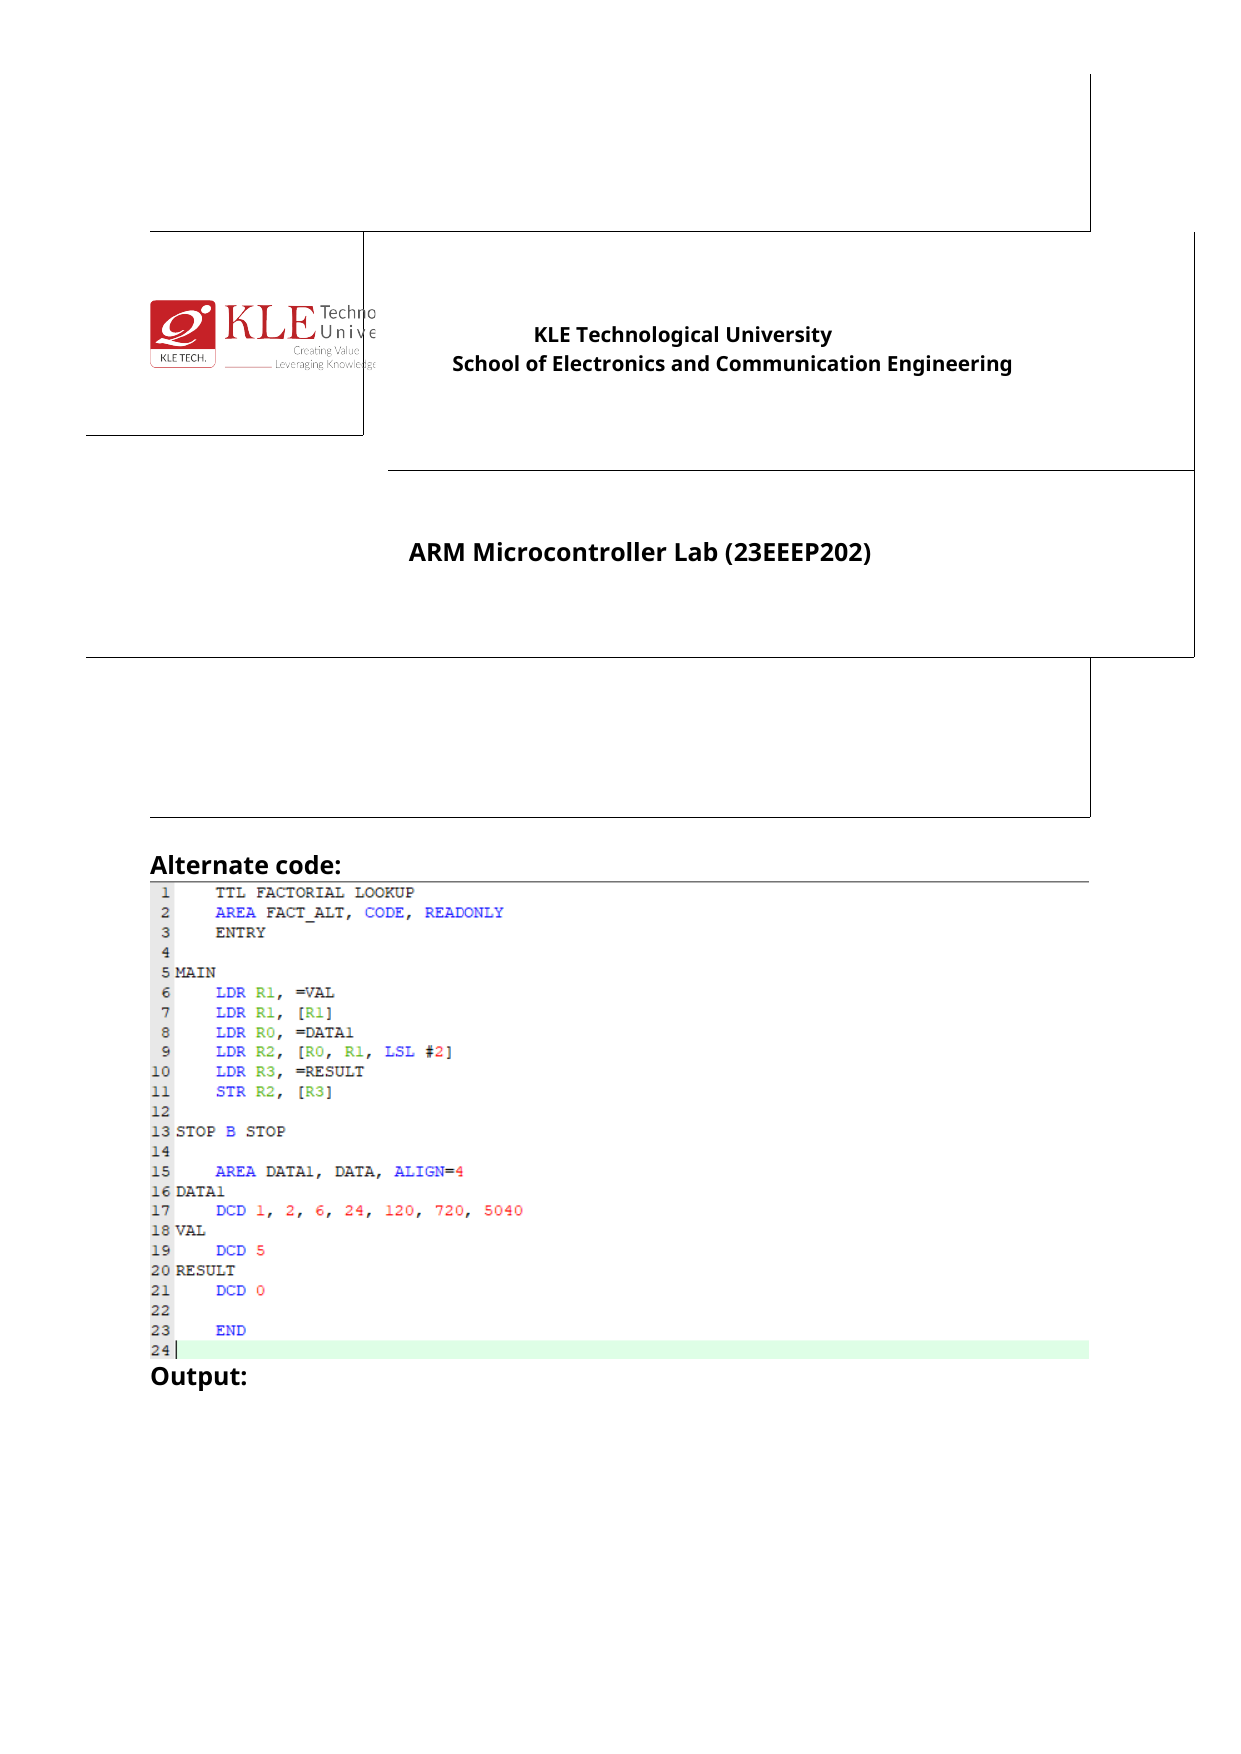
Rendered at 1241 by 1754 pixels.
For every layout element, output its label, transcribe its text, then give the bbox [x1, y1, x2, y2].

text Output: [150, 882, 1090, 1392]
text Alternate code: [150, 847, 1090, 882]
